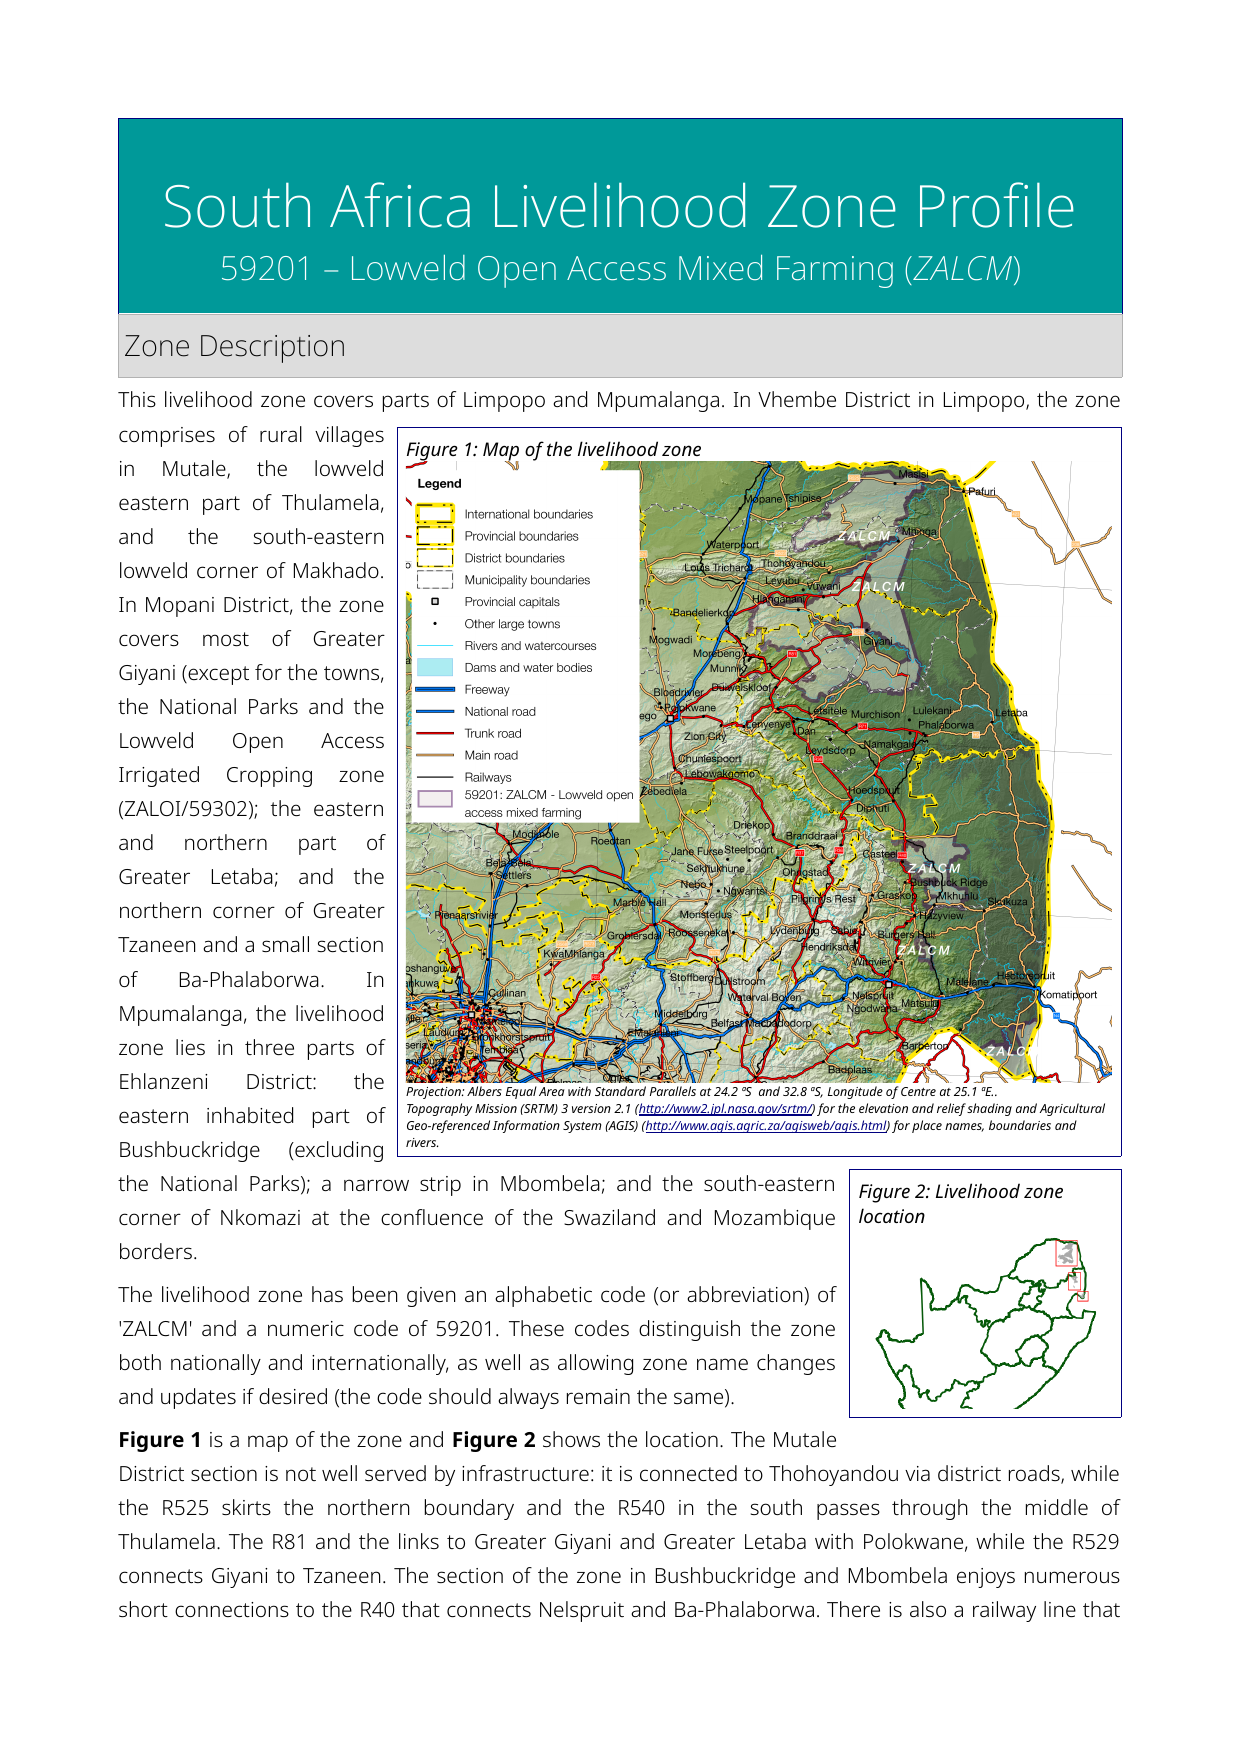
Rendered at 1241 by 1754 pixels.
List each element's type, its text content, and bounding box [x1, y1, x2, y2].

table_header South Africa Livelihood Zone Profile 59201 – Lowveld Open Access Mixed Farming (ZALCM) [119, 119, 1122, 313]
text This livelihood zone covers parts of Limpopo and Mpumalanga. In Vhembe District in Limpopo, the zone comprises of rural villages in Mutale, the lowveld eastern part of Thulamela, and the south-eastern lowveld corner of Makhado. In Mopani District, the zone covers most of Greater Giyani (except for the towns, the National Parks and the Lowveld Open Access Irrigated Cropping zone (ZALOI/59302); the eastern and northern part of Greater Letaba; and the northern corner of Greater Tzaneen and a small section of Ba-Phalaborwa. In Mpumalanga, the livelihood zone lies in three parts of Ehlanzeni District: the eastern inhabited part of Bushbuckridge (excluding the National Parks); a narrow strip in Mbombela; and the south-eastern corner of Nkomazi at the confluence of the Swaziland and Mozambique borders. [118, 386, 1122, 1266]
text Figure 2: Livelihood zone location [858, 1178, 1112, 1229]
text Figure 1 is a map of the zone and Figure 2 shows the location. The Mutale District section is not well served by infrastructure: it is connected to Thohoyandou via district roads, while the R525 skirts the northern boundary and the R540 in the south passes through the middle of Thulamela. The R81 and the links to Greater Giyani and Greater Letaba with Polokwane, while the R529 connects Giyani to Tzaneen. The section of the zone in Bushbuckridge and Mbombela enjoys numerous short connections to the R40 that connects Nelspruit and Ba-Phalaborwa. There is also a railway line that [118, 1425, 1122, 1624]
text Sources of data: Open Street Map, Highways (http://wiki.openstreetmap.org/wiki/Planet.osm) for the road lines, Shuttle Radar Topography Mission (SRTM) 3 version 2.1 (http://www2.jpl.nasa.gov/srtm/) for the elevation and relief shading and Agricultural Geo-referenced Information System (AGIS) (http://www.agis.agric.za/agisweb/agis.html) for place names, boundaries and rivers. [406, 1100, 1112, 1147]
text This livelihood zone covers parts of Limpopo and Mpumalanga. In Vhembe District in Limpopo, the zone comprises of rural villages in Mutale, the lowveld eastern part of Thulamela, and the south-eastern lowveld corner of Makhado. In Mopani District, the zone covers most of Greater Giyani (except for the towns, the National Parks and the Lowveld Open Access Irrigated Cropping zone (ZALOI/59302); the eastern and northern part of Greater Letaba; and the northern corner of Greater Tzaneen and a small section of Ba-Phalaborwa. In Mpumalanga, the livelihood zone lies in three parts of Ehlanzeni District: the eastern inhabited part of Bushbuckridge (excluding the National Parks); a narrow strip in Mbombela; and the south-eastern corner of Nkomazi at the confluence of the Swaziland and Mozambique borders. [850, 1170, 1121, 1417]
text The livelihood zone has been given an alphabetic code (or abbreviation) of 'ZALCM' and a numeric code of 59201. These codes distinguish the zone both nationally and internationally, as well as allowing zone name changes and updates if desired (the code should always remain the same). [118, 1280, 849, 1411]
text Figure 1: Map of the livelihood zone [406, 436, 1112, 461]
picture [868, 1229, 1103, 1409]
table_header Zone Description [119, 315, 1122, 377]
text This livelihood zone covers parts of Limpopo and Mpumalanga. In Vhembe District in Limpopo, the zone comprises of rural villages in Mutale, the lowveld eastern part of Thulamela, and the south-eastern lowveld corner of Makhado. In Mopani District, the zone covers most of Greater Giyani (except for the towns, the National Parks and the Lowveld Open Access Irrigated Cropping zone (ZALOI/59302); the eastern and northern part of Greater Letaba; and the northern corner of Greater Tzaneen and a small section of Ba-Phalaborwa. In Mpumalanga, the livelihood zone lies in three parts of Ehlanzeni District: the eastern inhabited part of Bushbuckridge (excluding the National Parks); a narrow strip in Mbombela; and the south-eastern corner of Nkomazi at the confluence of the Swaziland and Mozambique borders. [398, 428, 1121, 1156]
text Projection: Albers Equal Area with Standard Parallels at 24.2 ªS and 32.8 ªS, Longitude of Centre at 25.1 ªE.. [406, 1083, 1112, 1100]
picture [405, 461, 1112, 1083]
